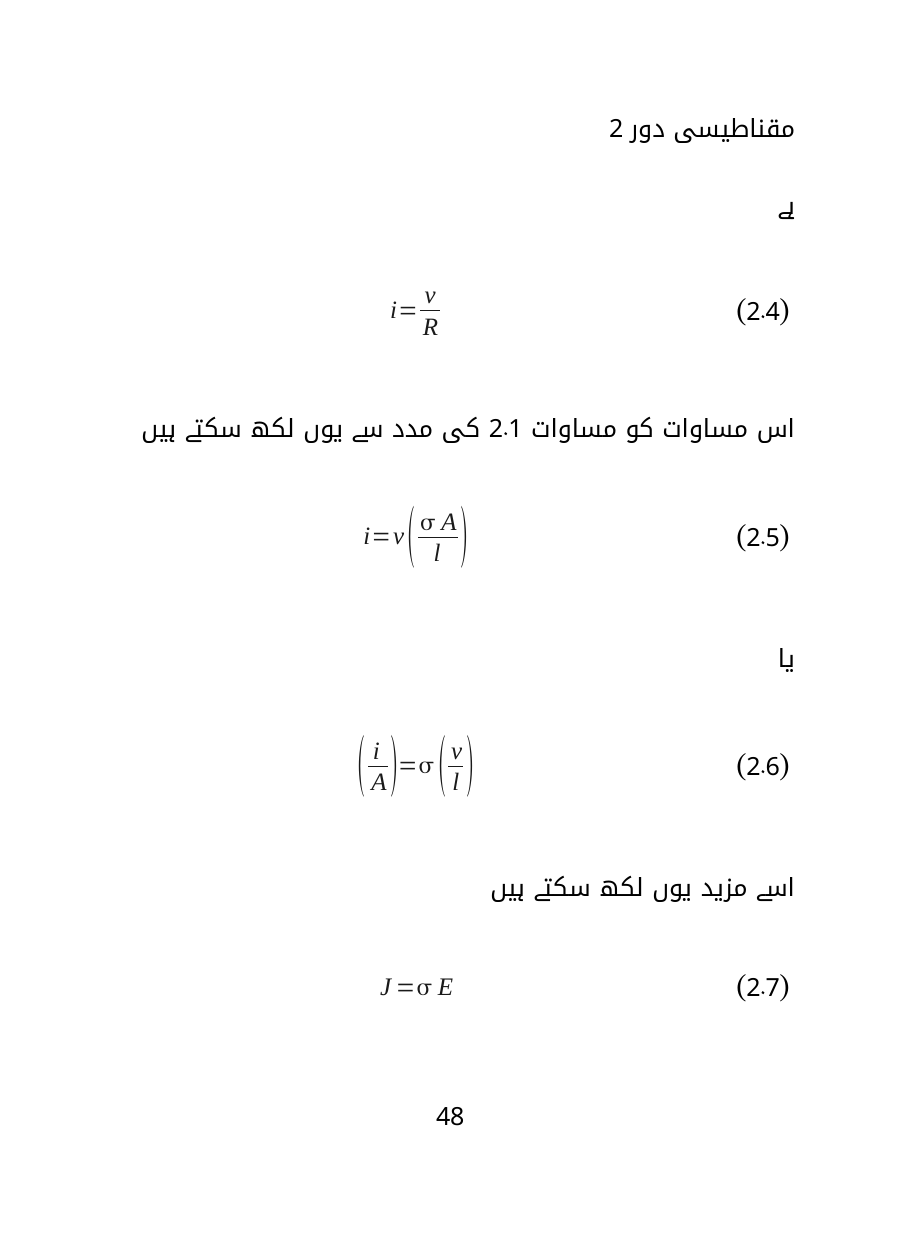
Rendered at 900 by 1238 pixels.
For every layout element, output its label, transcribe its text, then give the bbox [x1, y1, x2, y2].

table_header [105, 500, 718, 588]
table_header (2.5) [718, 500, 795, 588]
table_header (2.4) [718, 276, 795, 359]
table_header (2.6) [718, 729, 795, 818]
text اس مساوات کو مساوات 2.1 کی مدد سے یوں لکھ سکتے ہیں [105, 406, 795, 453]
text اگر اس سلاخ کے سروں پر برقی دباؤ لاگو کیا جائے جیسا کہ شکل 2.2 میں دکھایا گیا ہے تو اس میں برقی روکا بہاؤ ہو گا جس کی مقدار اُوہم کے قانون سے یوں حاصل ہوتی ہے [105, 182, 795, 230]
text یا [105, 635, 795, 682]
table_header [105, 958, 718, 1029]
table_header (2.7) [718, 958, 795, 1029]
text اسے مزید یوں لکھ سکتے ہیں [105, 864, 795, 912]
table_header [105, 729, 718, 818]
table_header [105, 276, 718, 359]
